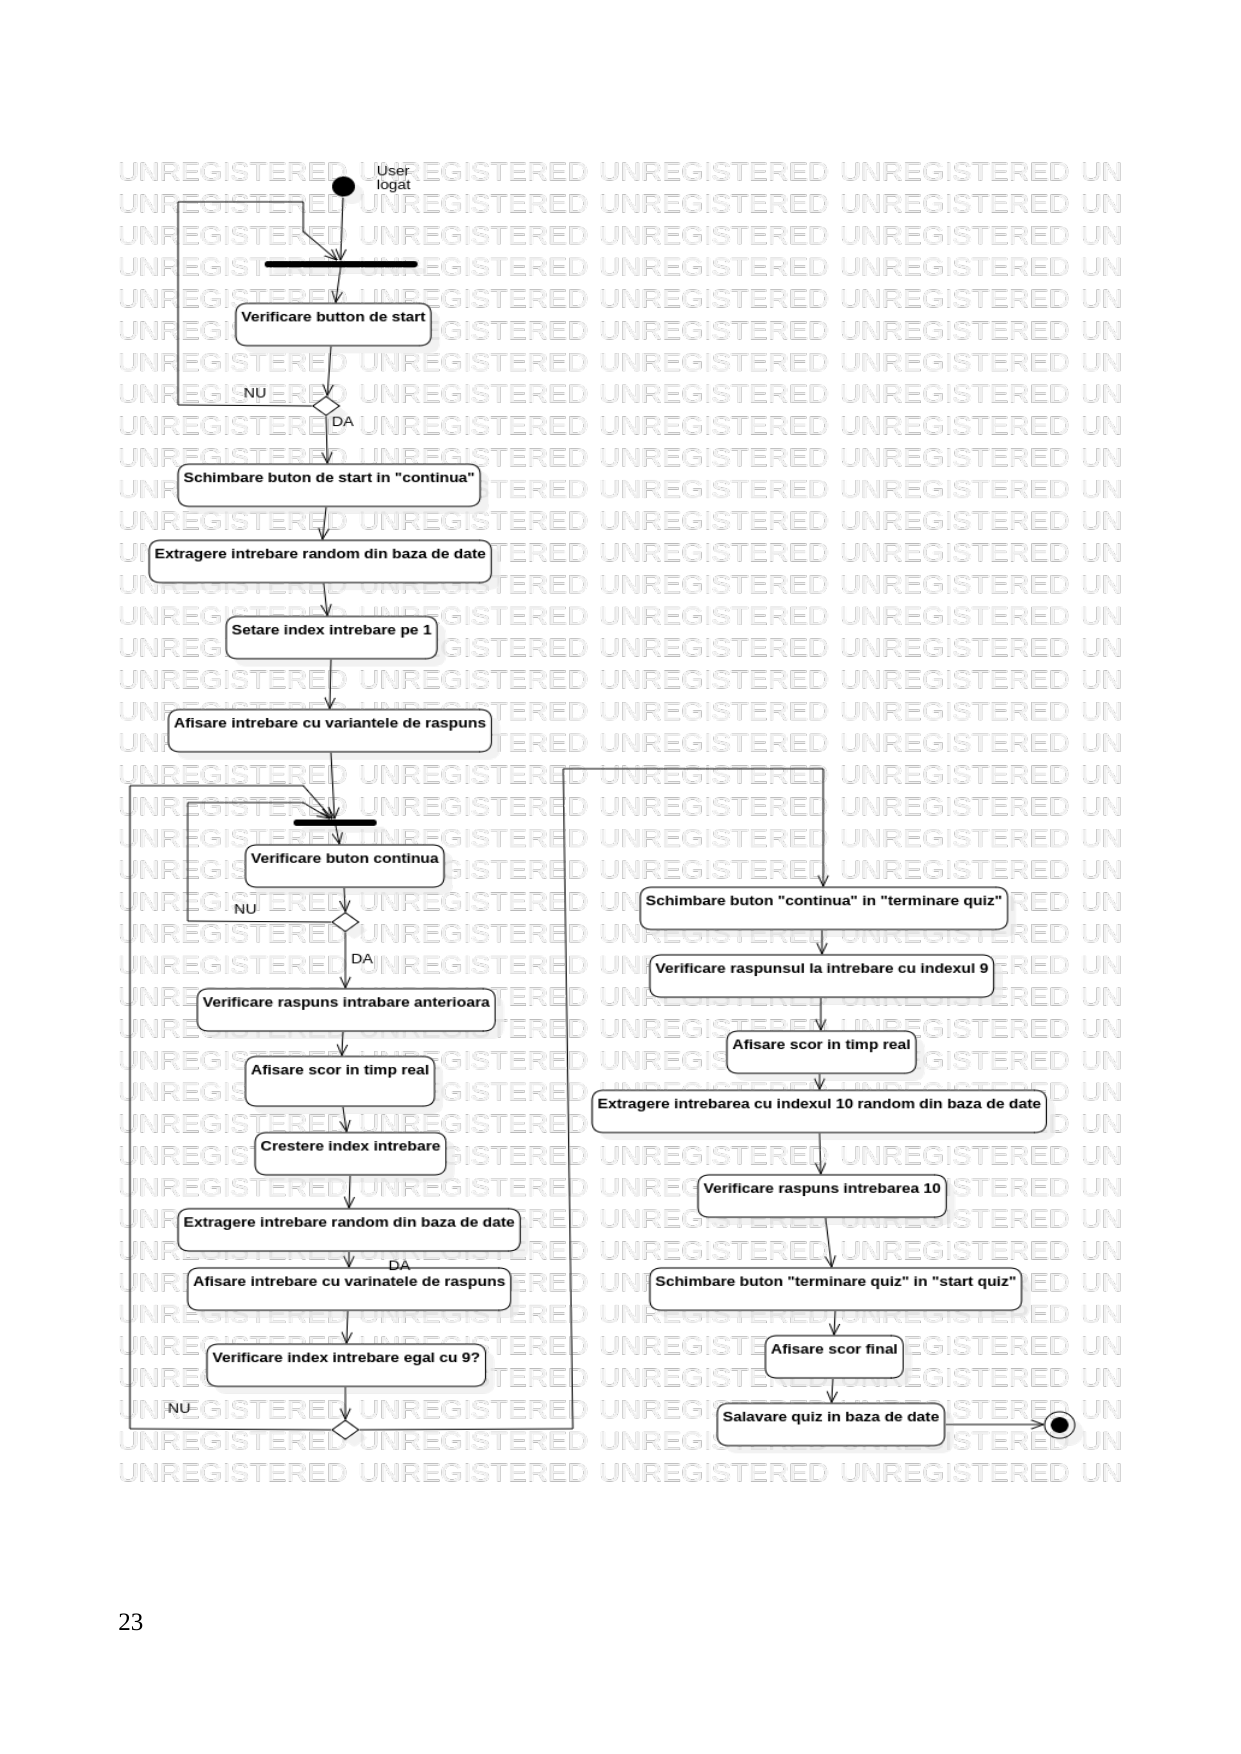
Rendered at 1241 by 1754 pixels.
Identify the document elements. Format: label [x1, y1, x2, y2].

picture [118, 150, 1123, 1488]
